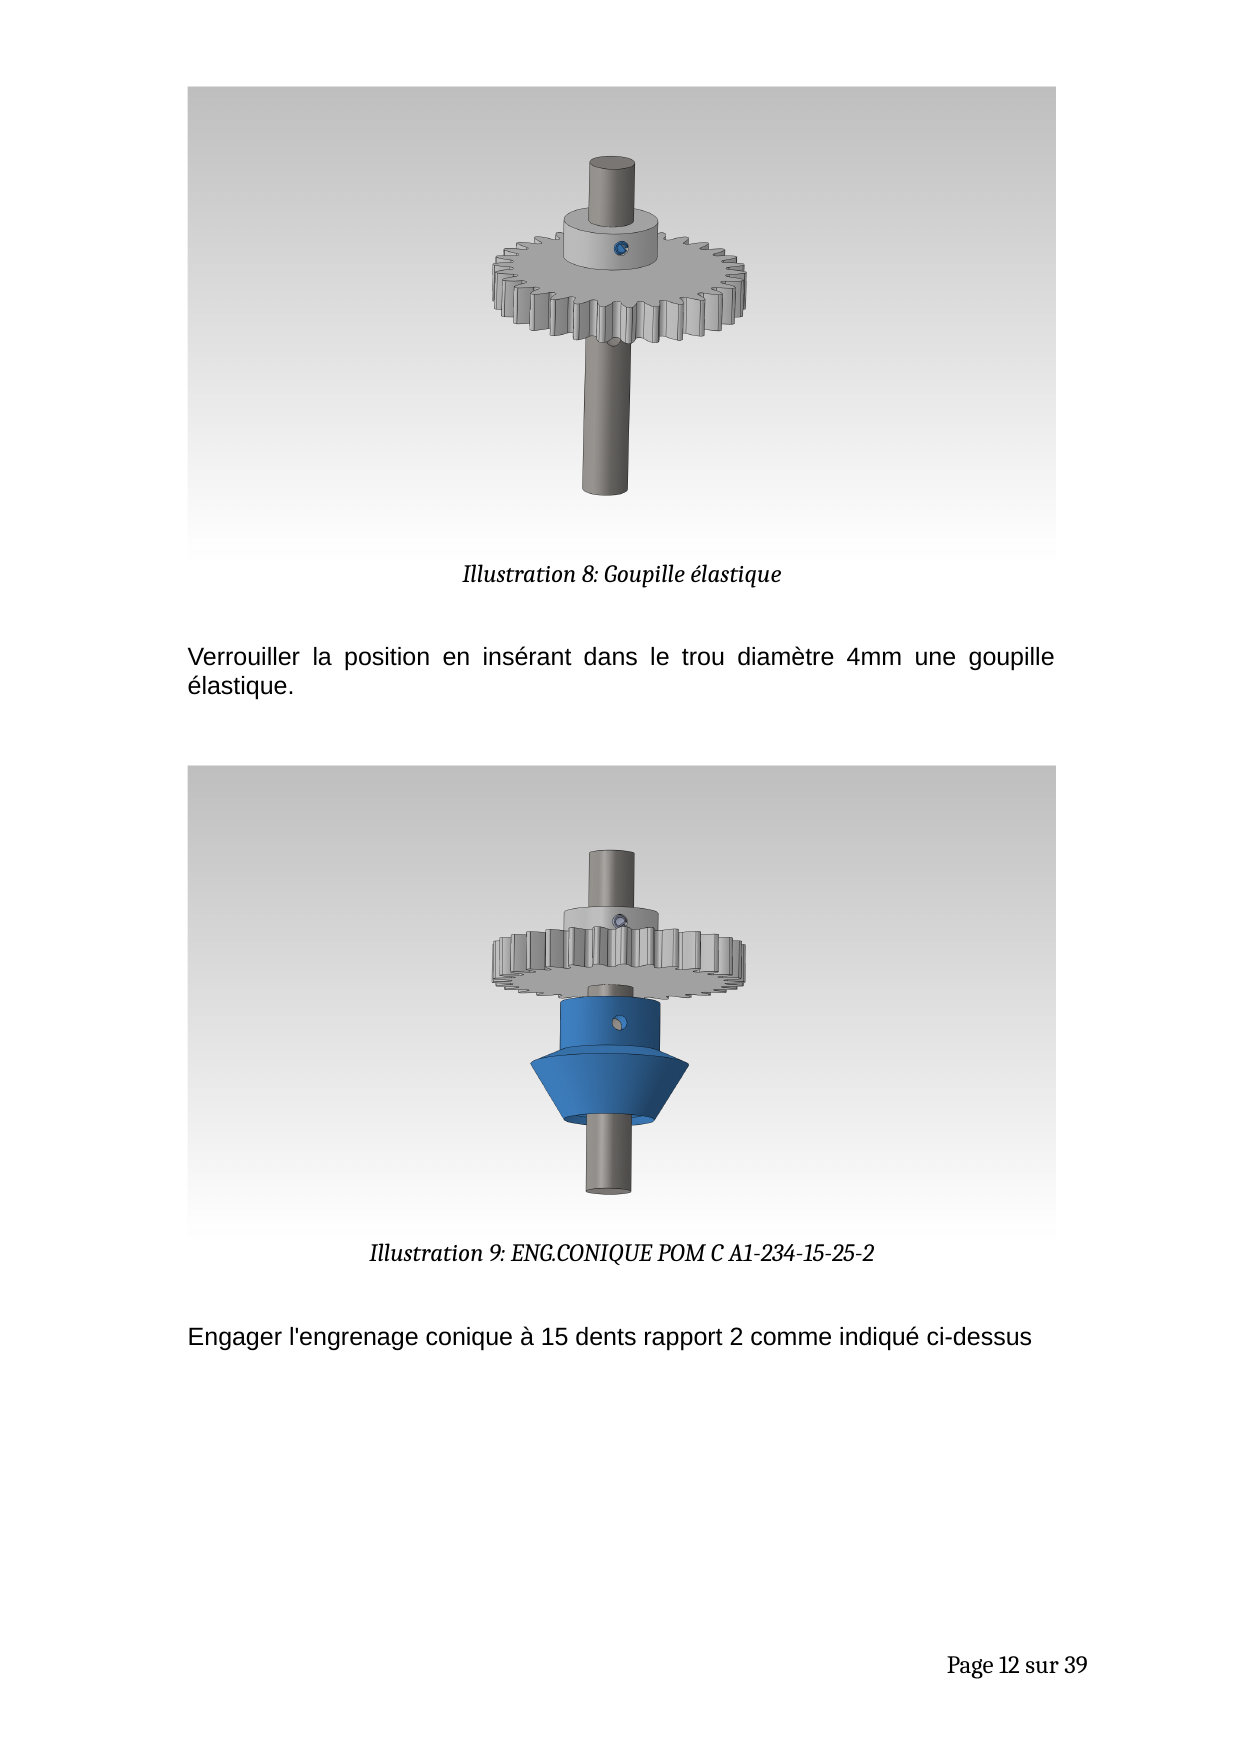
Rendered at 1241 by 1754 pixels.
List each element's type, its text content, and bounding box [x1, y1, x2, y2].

text Illustration 8: Goupille élastique [187, 560, 1056, 588]
picture [187, 86, 1056, 560]
text Verrouiller la position en insérant dans le trou diamètre 4mm une goupille élastique. [187, 642, 1056, 699]
text Engager l'engrenage conique à 15 dents rapport 2 comme indiqué ci-dessus [187, 1321, 1056, 1350]
picture [187, 765, 1056, 1239]
text Illustration 9: ENG.CONIQUE POM C A1-234-15-25-2 [187, 1239, 1056, 1268]
